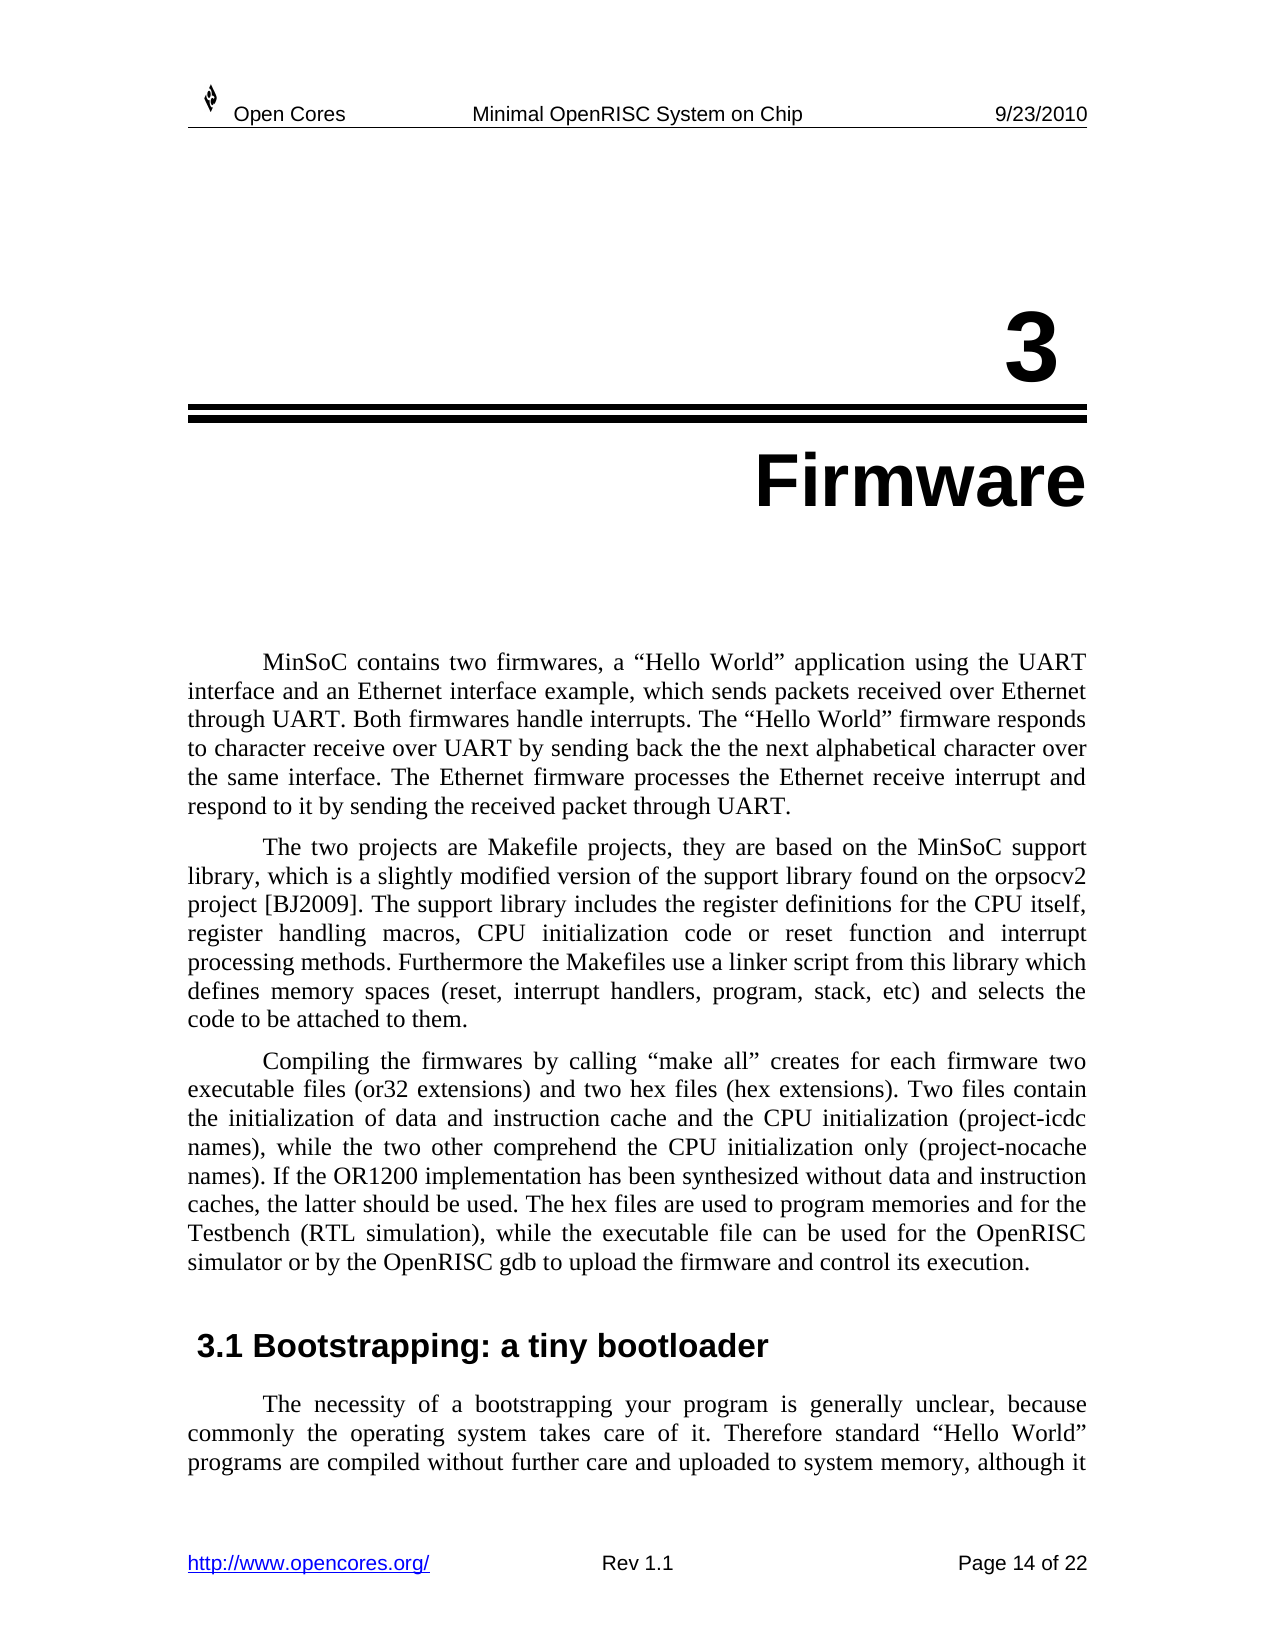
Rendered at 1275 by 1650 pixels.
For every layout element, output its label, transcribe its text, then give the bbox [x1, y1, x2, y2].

subtitle Bootstrapping: a tiny bootloader [187, 1326, 1087, 1364]
text The necessity of a bootstrapping your program is generally unclear, because commonly the operating system takes care of it. Therefore standard “Hello World” programs are compiled without further care and uploaded to system memory, although it [187, 1389, 1087, 1476]
text The two projects are Makefile projects, they are based on the MinSoC support library, which is a slightly modified version of the support library found on the orpsocv2 project [BJ2009]. The support library includes the register definitions for the CPU itself, register handling macros, CPU initialization code or reset function and interrupt processing methods. Furthermore the Makefiles use a linker script from this library which defines memory spaces (reset, interrupt handlers, program, stack, etc) and selects the code to be attached to them. [187, 832, 1087, 1033]
text MinSoC contains two firmwares, a “Hello World” application using the UART interface and an Ethernet interface example, which sends packets received over Ethernet through UART. Both firmwares handle interrupts. The “Hello World” firmware responds to character receive over UART by sending back the the next alphabetical character over the same interface. The Ethernet firmware processes the Ethernet receive interrupt and respond to it by sending the received packet through UART. [187, 647, 1087, 819]
subtitle Firmware [187, 436, 1087, 522]
text Compiling the firmwares by calling “make all” creates for each firmware two executable files (or32 extensions) and two hex files (hex extensions). Two files contain the initialization of data and instruction cache and the CPU initialization (project-icdc names), while the two other comprehend the CPU initialization only (project-nocache names). If the OR1200 implementation has been synthesized without data and instruction caches, the latter should be used. The hex files are used to program memories and for the Testbench (RTL simulation), while the executable file can be used for the OpenRISC simulator or by the OpenRISC gdb to upload the firmware and control its execution. [187, 1046, 1087, 1276]
